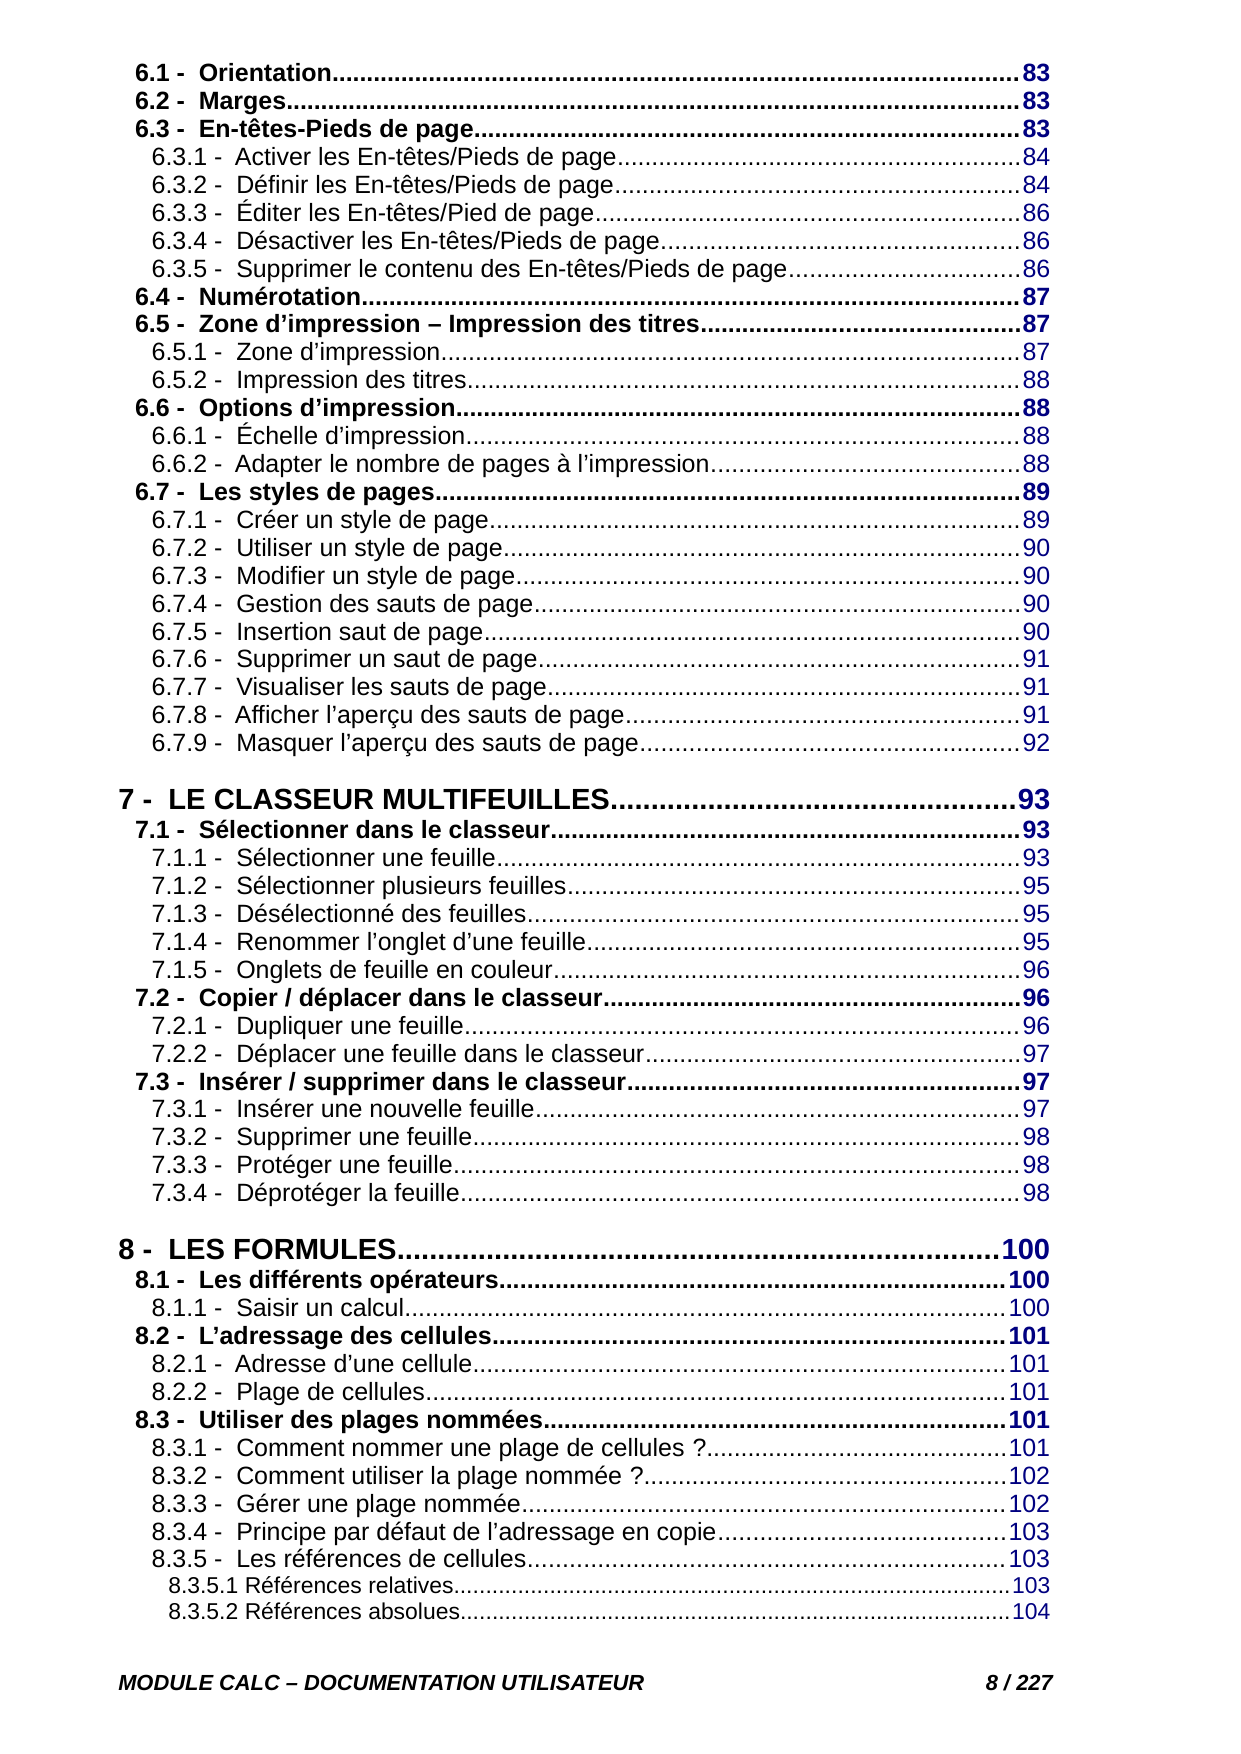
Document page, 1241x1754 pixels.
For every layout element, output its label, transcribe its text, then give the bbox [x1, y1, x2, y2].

text 7.2.1 - Dupliquer une feuille 96 [151, 1012, 1122, 1039]
text 6.2 - Marges 83 [135, 87, 1122, 115]
text 8.3 - Utiliser des plages nommées 101 [135, 1406, 1122, 1434]
text 7.1 - Sélectionner dans le classeur 93 [135, 816, 1122, 844]
text 6.4 - Numérotation 87 [135, 282, 1122, 310]
text 8.3.4 - Principe par défaut de l’adressage en copie 103 [151, 1517, 1122, 1545]
text 6.3.2 - Définir les En-têtes/Pieds de page 84 [151, 171, 1122, 199]
text 8.2 - L’adressage des cellules 101 [135, 1322, 1122, 1350]
text 6.7.6 - Supprimer un saut de page 91 [151, 645, 1122, 673]
text 8.3.2 - Comment utiliser la plage nommée ? 102 [151, 1462, 1122, 1489]
text 6.5 - Zone d’impression – Impression des titres 87 [135, 310, 1122, 338]
text 6.3.5 - Supprimer le contenu des En-têtes/Pieds de page 86 [151, 254, 1122, 282]
text 6.7.5 - Insertion saut de page 90 [151, 617, 1122, 645]
text 8.3.1 - Comment nommer une plage de cellules ? 101 [151, 1434, 1122, 1462]
text 7 - Le classeur multifeuilles 93 [118, 783, 1122, 816]
text 6.7 - Les styles de pages 89 [135, 478, 1122, 506]
text 7.2.2 - Déplacer une feuille dans le classeur 97 [151, 1039, 1122, 1067]
text 6.5.1 - Zone d’impression 87 [151, 338, 1122, 366]
text 8 - Les formules 100 [118, 1233, 1122, 1266]
text 6.7.2 - Utiliser un style de page 90 [151, 534, 1122, 562]
text 7.1.5 - Onglets de feuille en couleur 96 [151, 956, 1122, 984]
text 6.7.4 - Gestion des sauts de page 90 [151, 589, 1122, 617]
text 8.1 - Les différents opérateurs 100 [135, 1266, 1122, 1294]
text 6.6.1 - Échelle d’impression 88 [151, 422, 1122, 450]
text 7.1.1 - Sélectionner une feuille 93 [151, 844, 1122, 872]
text 6.3 - En-têtes-Pieds de page 83 [135, 115, 1122, 143]
text 6.3.4 - Désactiver les En-têtes/Pieds de page 86 [151, 227, 1122, 254]
text 6.7.8 - Afficher l’aperçu des sauts de page 91 [151, 701, 1122, 729]
text 6.6.2 - Adapter le nombre de pages à l’impression 88 [151, 450, 1122, 478]
text 7.3.1 - Insérer une nouvelle feuille 97 [151, 1095, 1122, 1123]
text 6.7.1 - Créer un style de page 89 [151, 506, 1122, 534]
text 8.2.2 - Plage de cellules 101 [151, 1378, 1122, 1406]
text 6.7.7 - Visualiser les sauts de page 91 [151, 673, 1122, 701]
text 8.3.5.1 Références relatives 103 [168, 1573, 1122, 1599]
text 7.1.4 - Renommer l’onglet d’une feuille 95 [151, 928, 1122, 956]
text 8.1.1 - Saisir un calcul 100 [151, 1294, 1122, 1322]
text 8.3.5 - Les références de cellules 103 [151, 1545, 1122, 1573]
text 6.1 - Orientation 83 [135, 59, 1122, 87]
text 6.3.1 - Activer les En-têtes/Pieds de page 84 [151, 143, 1122, 171]
text 7.3 - Insérer / supprimer dans le classeur 97 [135, 1067, 1122, 1095]
text 6.7.9 - Masquer l’aperçu des sauts de page 92 [151, 729, 1122, 757]
text 6.6 - Options d’impression 88 [135, 394, 1122, 422]
text 6.7.3 - Modifier un style de page 90 [151, 562, 1122, 589]
text 8.2.1 - Adresse d’une cellule 101 [151, 1350, 1122, 1378]
text 8.3.3 - Gérer une plage nommée 102 [151, 1489, 1122, 1517]
text 7.3.3 - Protéger une feuille 98 [151, 1151, 1122, 1179]
text 7.1.3 - Désélectionné des feuilles 95 [151, 900, 1122, 928]
text 7.2 - Copier / déplacer dans le classeur 96 [135, 984, 1122, 1012]
text 6.5.2 - Impression des titres 88 [151, 366, 1122, 394]
text 7.1.2 - Sélectionner plusieurs feuilles 95 [151, 872, 1122, 900]
text 8.3.5.2 Références absolues 104 [168, 1599, 1122, 1624]
text 7.3.4 - Déprotéger la feuille 98 [151, 1179, 1122, 1207]
text 7.3.2 - Supprimer une feuille 98 [151, 1123, 1122, 1151]
text 6.3.3 - Éditer les En-têtes/Pied de page 86 [151, 199, 1122, 227]
